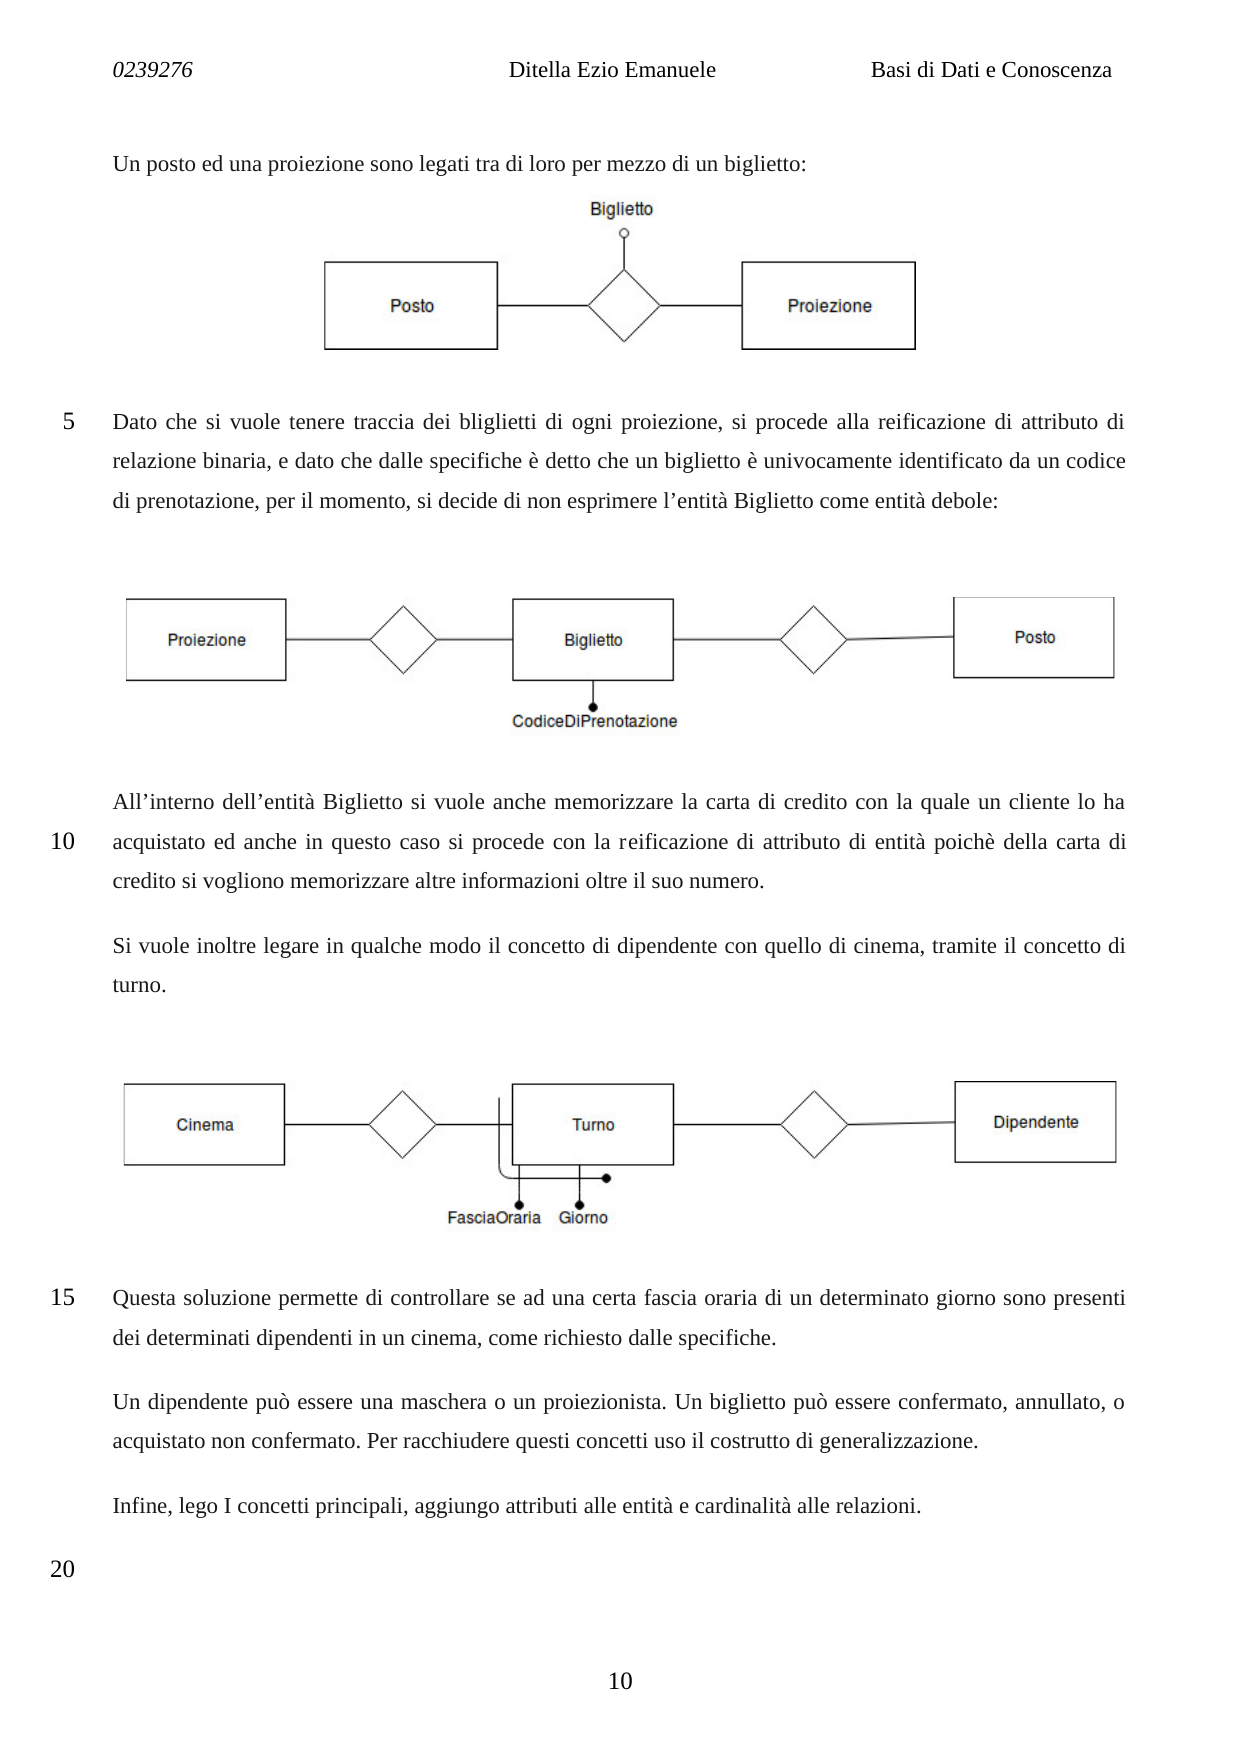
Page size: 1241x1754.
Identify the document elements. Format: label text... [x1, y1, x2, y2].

subtitle Dato che si vuole tenere traccia dei bliglietti di ogni proiezione, si procede alla reificazione di attributo di relazione binaria, e dato che dalle specifiche è detto che un biglietto è univocamente identificato da un codice di prenotazione, per il momento, si decide di non esprimere l’entità Biglietto come entità debole: [112, 408, 1128, 513]
picture [126, 597, 1115, 738]
subtitle Un posto ed una proiezione sono legati tra di loro per mezzo di un biglietto: [112, 150, 1128, 176]
picture [324, 195, 916, 350]
subtitle Questa soluzione permette di controllare se ad una certa fascia oraria di un determinato giorno sono presenti dei determinati dipendenti in un cinema, come richiesto dalle specifiche. [112, 1100, 1128, 1350]
subtitle Un dipendente può essere una maschera o un proiezionista. Un biglietto può essere confermato, annullato, o acquistato non confermato. Per racchiudere questi concetti uso il costrutto di generalizzazione. [112, 1388, 1128, 1454]
subtitle All’interno dell’entità Biglietto si vuole anche memorizzare la carta di credito con la quale un cliente lo ha acquistato ed anche in questo caso si procede con la reificazione di attributo di entità poichè della carta di credito si vogliono memorizzare altre informazioni oltre il suo numero. [112, 616, 1128, 894]
subtitle Si vuole inoltre legare in qualche modo il concetto di dipendente con quello di cinema, tramite il concetto di turno. [112, 932, 1128, 998]
subtitle Infine, lego I concetti principali, aggiungo attributi alle entità e cardinalità alle relazioni. [112, 1492, 1128, 1518]
picture [123, 1081, 1117, 1233]
